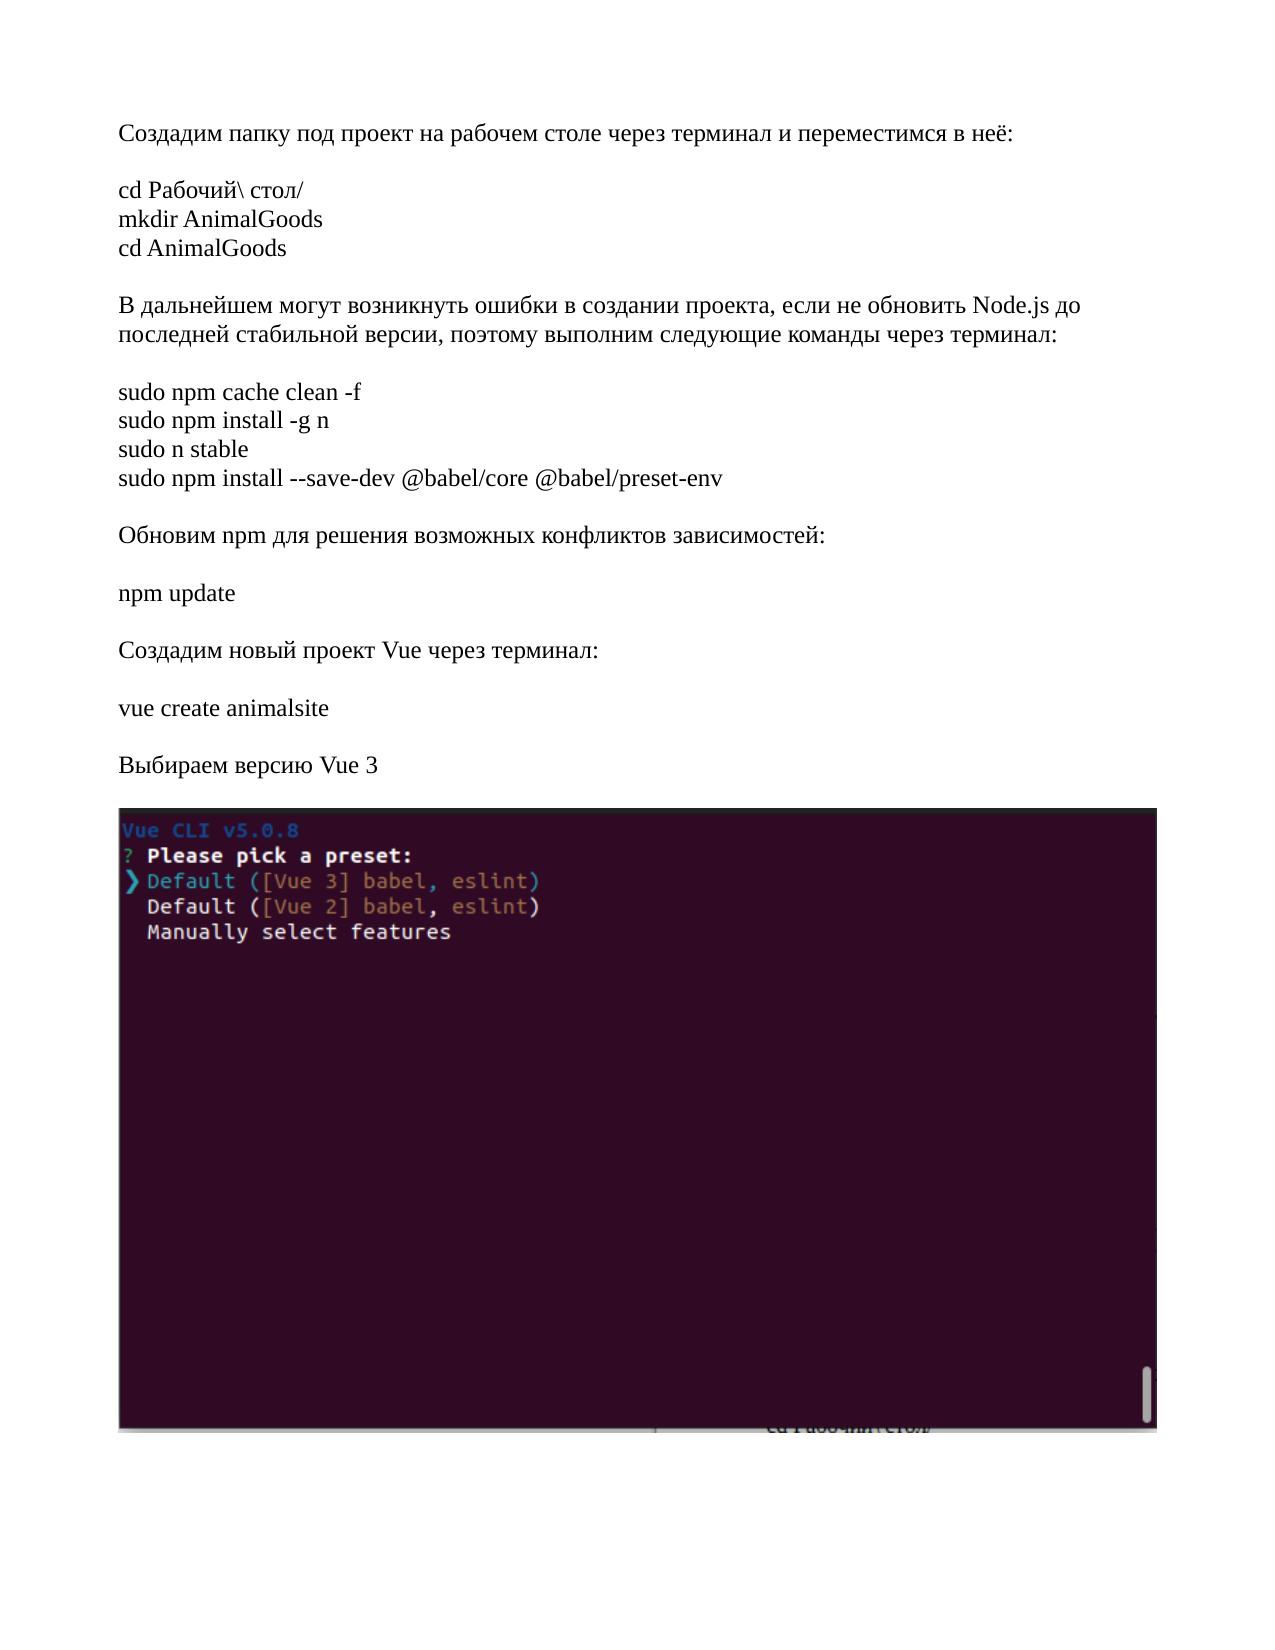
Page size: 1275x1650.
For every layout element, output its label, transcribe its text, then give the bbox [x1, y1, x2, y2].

text mkdir AnimalGoods [118, 204, 1157, 233]
text sudo n stable [118, 434, 1157, 463]
text В дальнейшем могут возникнуть ошибки в создании проекта, если не обновить Node.js до последней стабильной версии, поэтому выполним следующие команды через терминал: sudo npm cache clean -f [118, 291, 1157, 406]
text cd Рабочий\ стол/ [118, 176, 1157, 204]
text cd AnimalGoods [118, 233, 1157, 262]
text Создадим папку под проект на рабочем столе через терминал и переместимся в неё: [118, 118, 1157, 176]
text Создадим новый проект Vue через терминал: vue create animalsite [118, 636, 1157, 722]
text Обновим npm для решения возможных конфликтов зависимостей: npm update [118, 521, 1157, 607]
text sudo npm install -g n [118, 406, 1157, 434]
text Выбираем версию Vue 3 [118, 751, 1157, 779]
picture [118, 808, 1157, 1433]
text sudo npm install --save-dev @babel/core @babel/preset-env [118, 463, 1157, 492]
